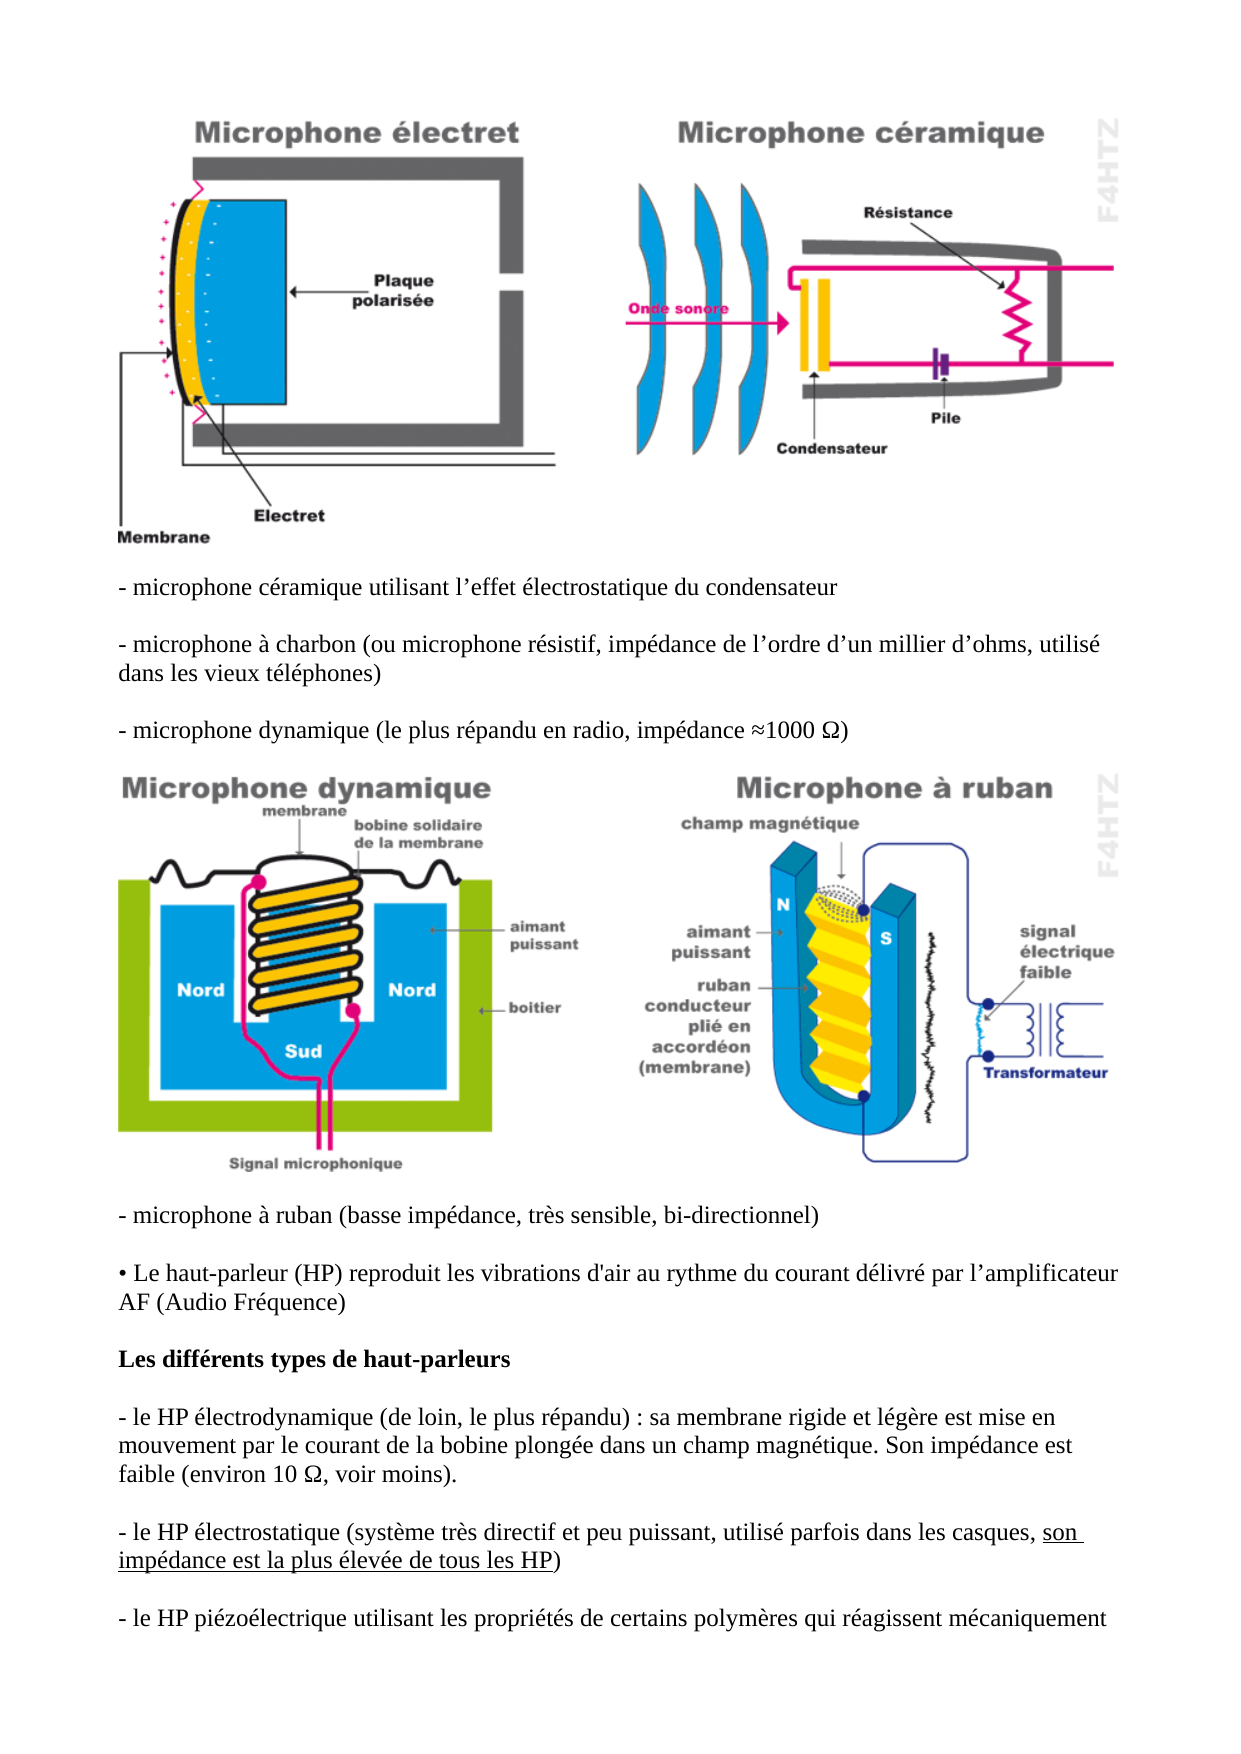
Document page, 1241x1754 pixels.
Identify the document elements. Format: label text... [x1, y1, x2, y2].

picture [118, 118, 1119, 544]
text Les différents types de haut-parleurs [118, 1344, 1122, 1373]
text - microphone dynamique (le plus répandu en radio, impédance ≈1000 Ω) [118, 716, 1122, 744]
picture [118, 773, 1119, 1172]
text - le HP électrostatique (système très directif et peu puissant, utilisé parfois dans les casques, son impédance est la plus élevée de tous les HP) [118, 1517, 1122, 1574]
text - microphone à ruban (basse impédance, très sensible, bi-directionnel) [118, 1201, 1122, 1229]
text - microphone à charbon (ou microphone résistif, impédance de l’ordre d’un millier d’ohms, utilisé dans les vieux téléphones) [118, 629, 1122, 687]
text - le HP piézoélectrique utilisant les propriétés de certains polymères qui réagissent mécaniquement [118, 1603, 1122, 1632]
text - le HP électrodynamique (de loin, le plus répandu) : sa membrane rigide et légère est mise en mouvement par le courant de la bobine plongée dans un champ magnétique. Son impédance est faible (environ 10 Ω, voir moins). [118, 1402, 1122, 1488]
text • Le haut-parleur (HP) reproduit les vibrations d'air au rythme du courant délivré par l’amplificateur AF (Audio Fréquence) [118, 1258, 1122, 1316]
text - microphone céramique utilisant l’effet électrostatique du condensateur [118, 572, 1122, 601]
